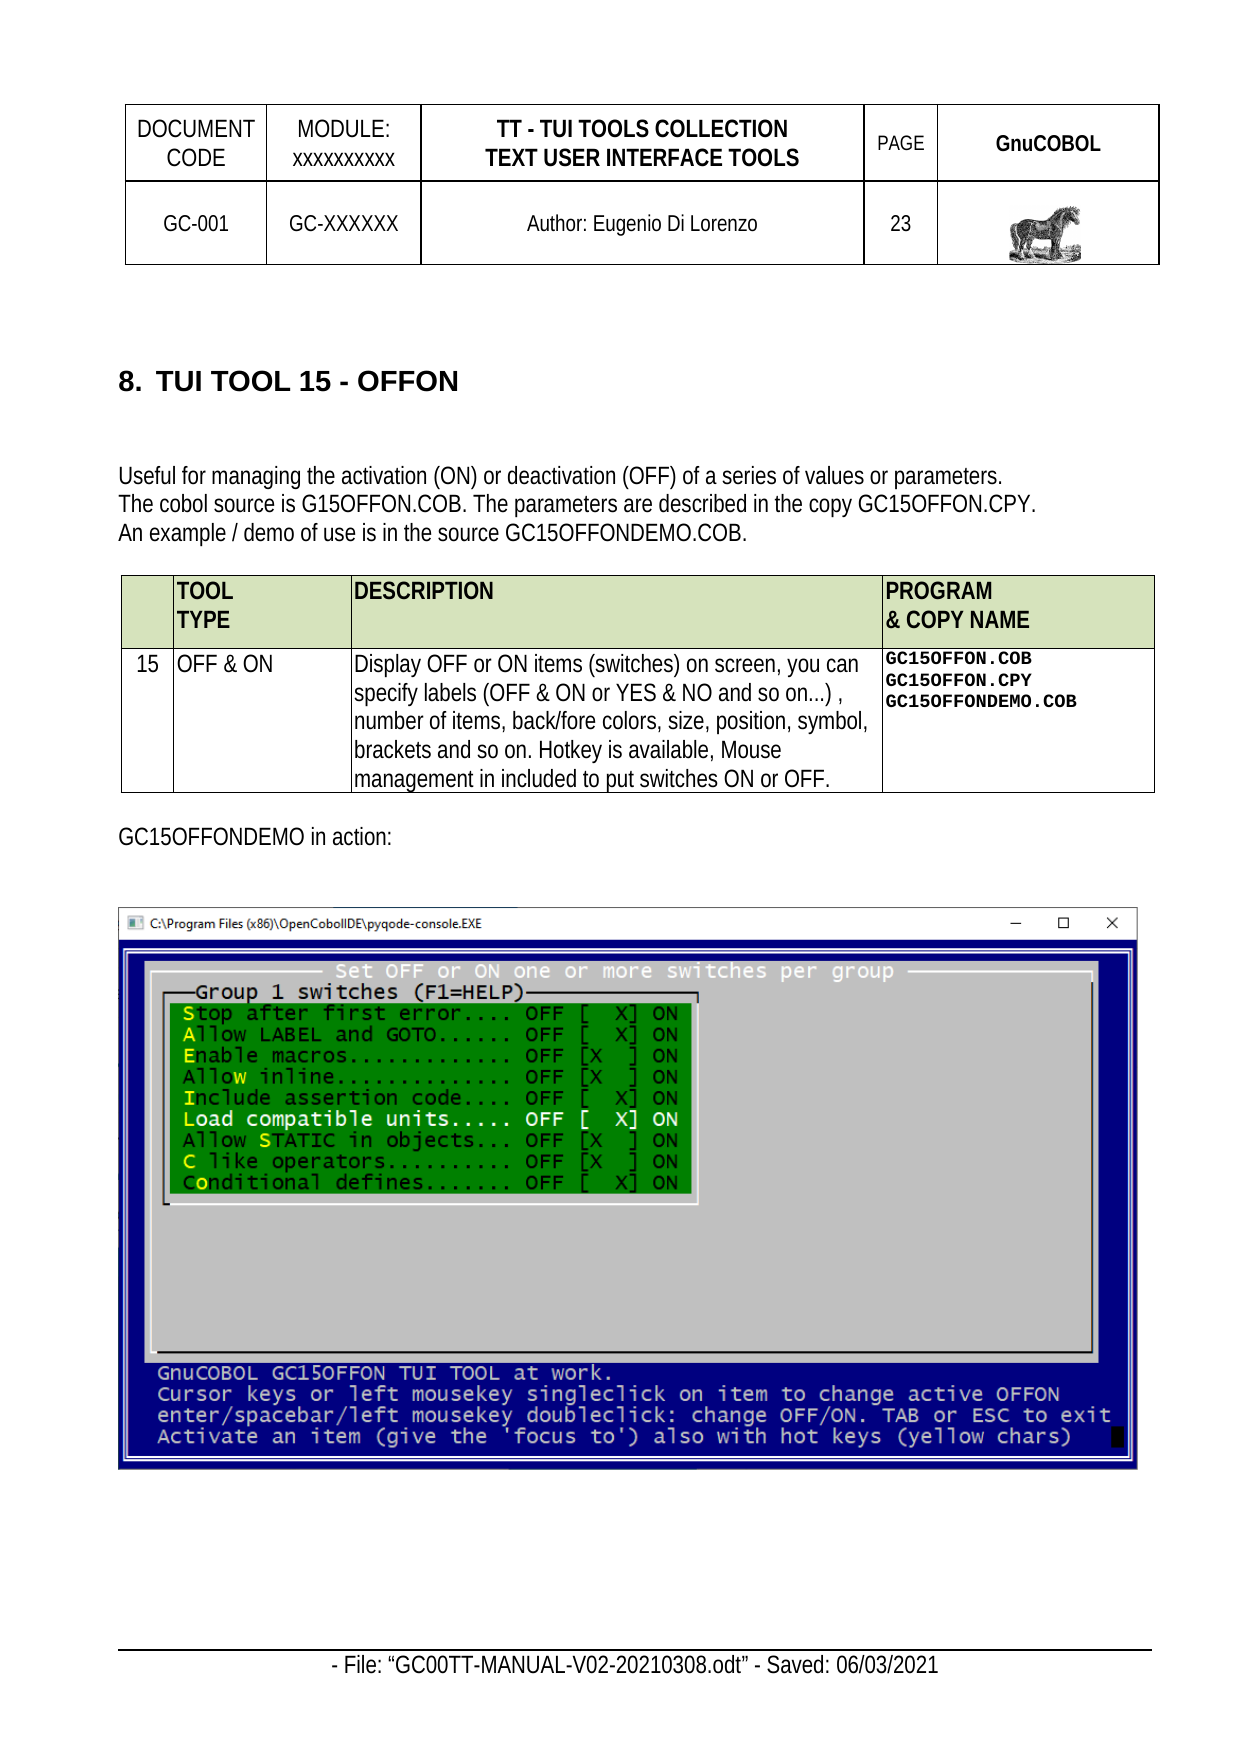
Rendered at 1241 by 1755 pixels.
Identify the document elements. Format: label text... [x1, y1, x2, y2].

table_header TOOL TYPE [174, 576, 351, 648]
table_header PROGRAM & COPY NAME [883, 576, 1154, 648]
text GC15OFFONDEMO in action: [118, 822, 1152, 851]
text Useful for managing the activation (ON) or deactivation (OFF) of a series of values or parameters. The cobol source is G15OFFON.COB. The parameters are described in the copy GC15OFFON.CPY. An example / demo of use is in the source GC15OFFONDEMO.COB. [118, 432, 1152, 575]
table_header [122, 576, 173, 648]
table_cell Display OFF or ON items (switches) on screen, you can specify labels (OFF & ON or YES & NO and so on...) , number of items, back/fore colors, size, position, symbol, brackets and so on. Hotkey is available, Mouse management in included to put switches ON or OFF. [352, 649, 882, 792]
table_cell 15 [122, 649, 173, 792]
table_header DESCRIPTION [352, 576, 882, 648]
table_cell GC15OFFON.COB GC15OFFON.CPY GC15OFFONDEMO.COB [883, 649, 1154, 792]
table_cell OFF & ON [174, 649, 351, 792]
subtitle TUI TOOL 15 - OFFON [118, 364, 1152, 397]
